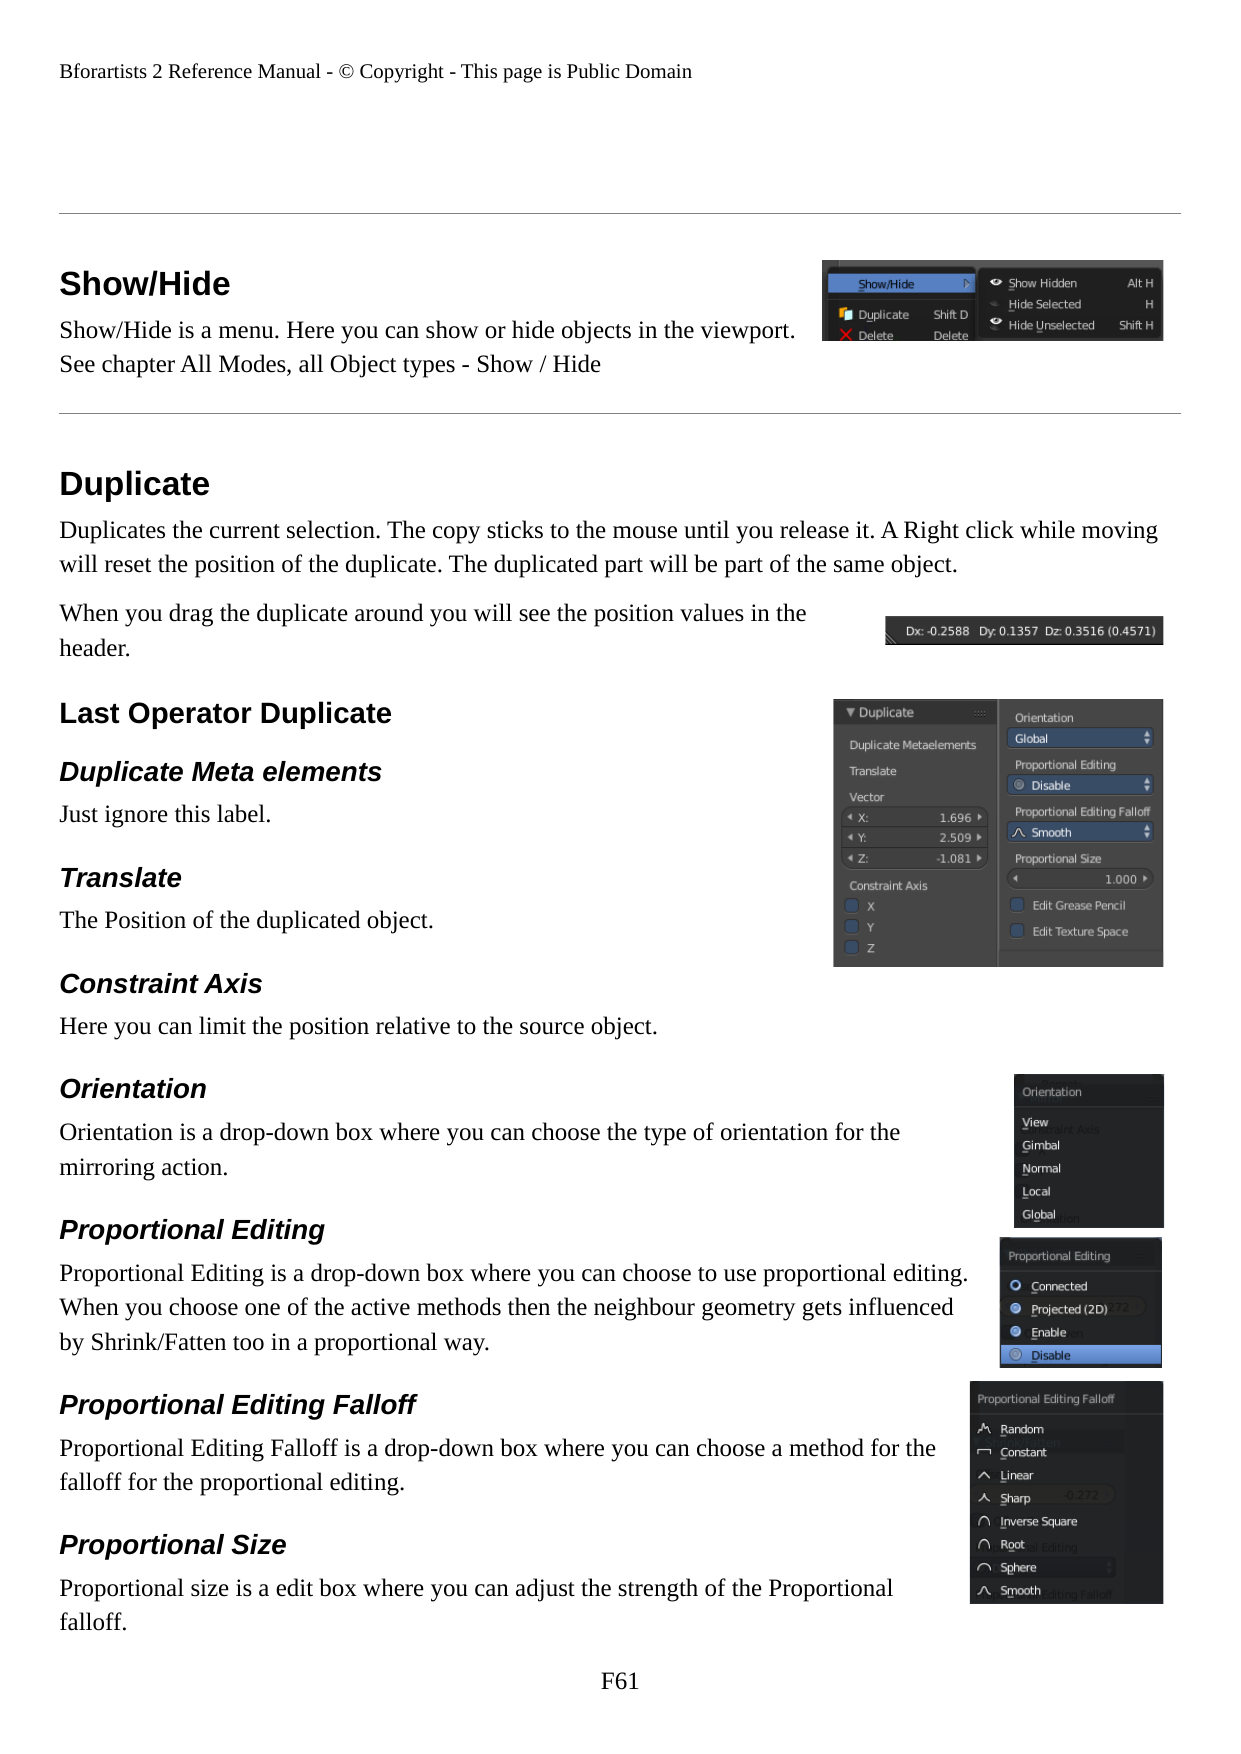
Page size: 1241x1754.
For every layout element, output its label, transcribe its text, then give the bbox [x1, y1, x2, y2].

text Here you can limit the position relative to the source object. [59, 1011, 1181, 1040]
text Proportional size is a edit box where you can adjust the strength of the Proportional falloff. [59, 1573, 1181, 1636]
subtitle Duplicate [59, 463, 1181, 502]
subtitle [1164, 755, 1181, 787]
subtitle Constraint Axis [59, 967, 1181, 999]
text The Position of the duplicated object. [59, 905, 833, 934]
subtitle Orientation [59, 1073, 1181, 1105]
subtitle [1164, 861, 1181, 893]
subtitle Proportional Editing [59, 1213, 1181, 1245]
text Show/Hide is a menu. Here you can show or hide objects in the viewport. See chapter All Modes, all Object types - Show / Hide [59, 315, 1181, 378]
subtitle Translate [59, 861, 833, 893]
picture [999, 1237, 1162, 1368]
text [1164, 799, 1181, 828]
text Proportional Editing Falloff is a drop-down box where you can choose a method for the falloff for the proportional editing. [59, 1433, 969, 1496]
text When you drag the duplicate around you will see the position values in the header. [59, 598, 1181, 661]
subtitle [1164, 264, 1181, 302]
picture [969, 1381, 1164, 1604]
subtitle Show/Hide [59, 264, 822, 302]
text Just ignore this label. [59, 799, 833, 828]
subtitle Proportional Editing Falloff [59, 1388, 969, 1420]
picture [833, 699, 1164, 967]
picture [1014, 1074, 1165, 1228]
picture [885, 616, 1164, 645]
subtitle Last Operator Duplicate [59, 696, 1181, 730]
text Orientation is a drop-down box where you can choose the type of orientation for the mirroring action. [59, 1117, 1014, 1181]
subtitle [1164, 1529, 1181, 1561]
subtitle Duplicate Meta elements [59, 755, 833, 787]
subtitle Proportional Size [59, 1529, 969, 1561]
text Duplicates the current selection. The copy sticks to the mouse until you release it. A Right click while moving will reset the position of the duplicate. The duplicated part will be part of the same object. [59, 515, 1181, 578]
text Proportional Editing is a drop-down box where you can choose to use proportional editing. When you choose one of the active methods then the neighbour geometry gets influenced by Shrink/Fatten too in a proportional way. [59, 1258, 999, 1355]
picture [822, 260, 1164, 341]
